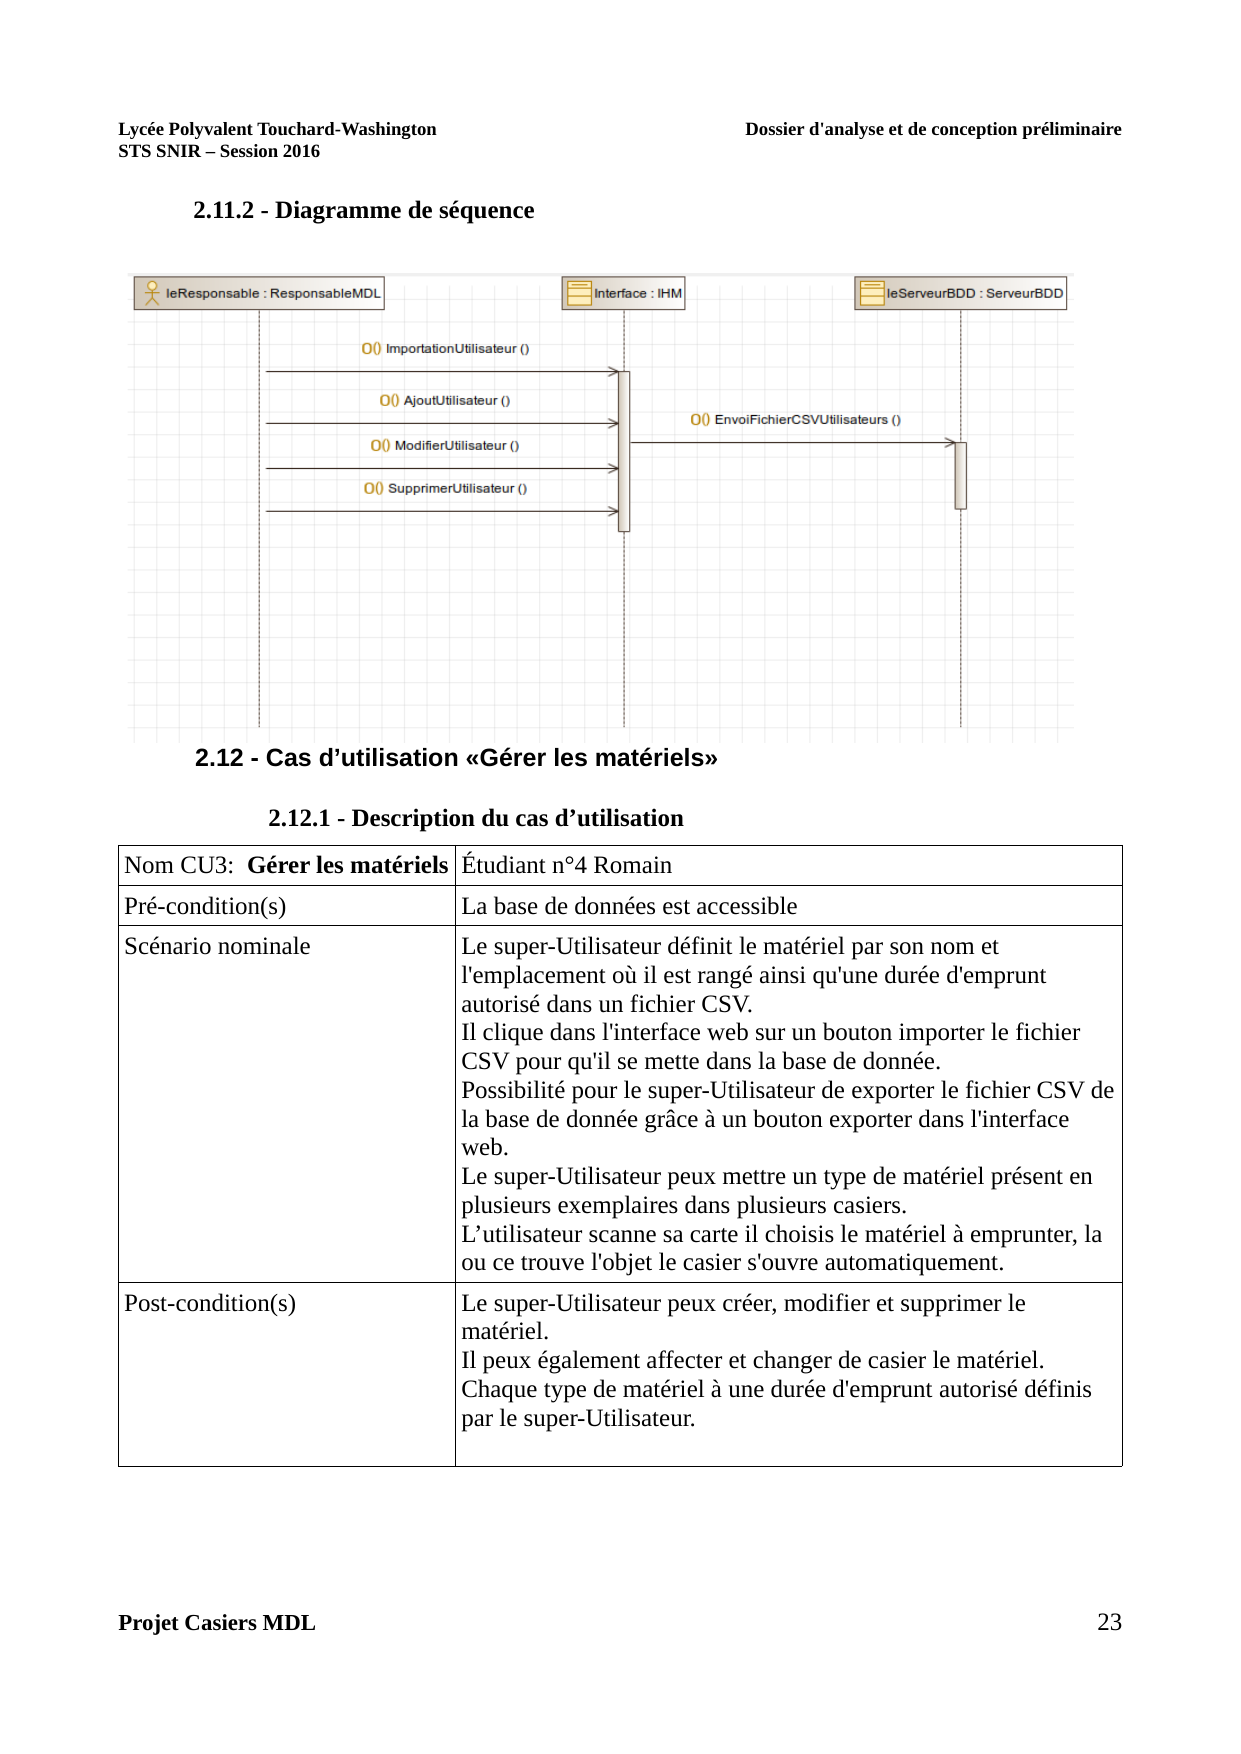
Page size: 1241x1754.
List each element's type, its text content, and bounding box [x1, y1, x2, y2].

table_cell La base de données est accessible [456, 886, 1122, 925]
subtitle 2.12.1 - Description du cas d’utilisation [118, 799, 1122, 832]
picture [127, 273, 1074, 743]
table_cell Pré-condition(s) [119, 886, 455, 925]
table_cell Scénario nominale [119, 926, 455, 1282]
table_cell Le super-Utilisateur définit le matériel par son nom et l'emplacement où il est rangé ainsi qu'une durée d'emprunt autorisé dans un fichier CSV. Il clique dans l'interface web sur un bouton importer le fichier CSV pour qu'il se mette dans la base de donnée. Possibilité pour le super-Utilisateur de exporter le fichier CSV de la base de donnée grâce à un bouton exporter dans l'interface web. Le super-Utilisateur peux mettre un type de matériel présent en plusieurs exemplaires dans plusieurs casiers. L’utilisateur scanne sa carte il choisis le matériel à emprunter, la ou ce trouve l'objet le casier s'ouvre automatiquement. [456, 926, 1122, 1282]
table_header Nom CU3: Gérer les matériels [119, 846, 455, 885]
table_header Étudiant n°4 Romain [456, 846, 1122, 885]
subtitle 2.12 - Cas d’utilisation «Gérer les matériels» [195, 305, 1122, 772]
subtitle 2.11.2 - Diagramme de séquence [118, 191, 1122, 224]
table_cell Post-condition(s) [119, 1283, 455, 1466]
table_cell Le super-Utilisateur peux créer, modifier et supprimer le matériel. Il peux également affecter et changer de casier le matériel. Chaque type de matériel à une durée d'emprunt autorisé définis par le super-Utilisateur. [456, 1283, 1122, 1466]
